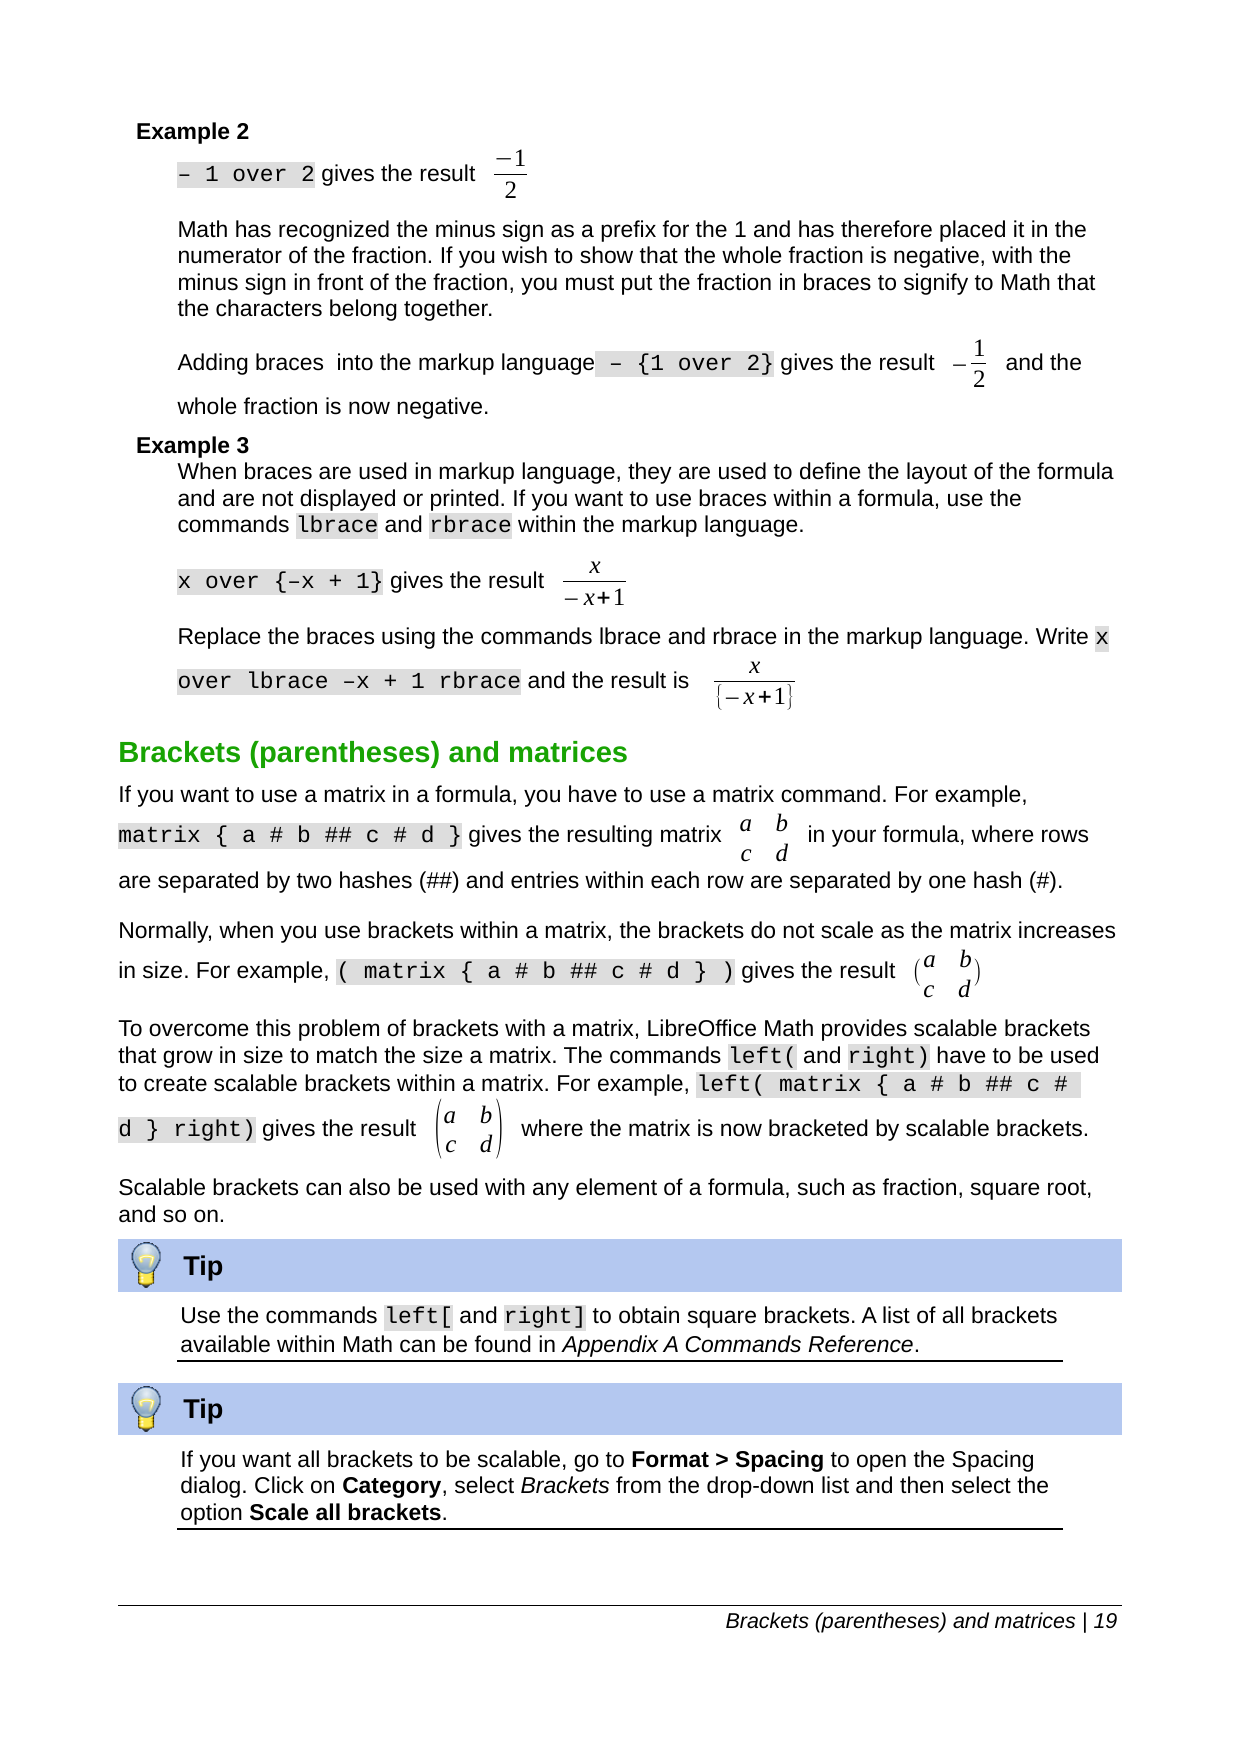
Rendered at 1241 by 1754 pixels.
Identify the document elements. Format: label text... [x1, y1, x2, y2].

subtitle Brackets (parentheses) and matrices [118, 736, 1122, 769]
text When braces are used in markup language, they are used to define the layout of the formula and are not displayed or printed. If you want to use braces within a formula, use the commands lbrace and rbrace within the markup language. [177, 458, 1122, 539]
text Example 3 [136, 432, 1122, 458]
text If you want to use a matrix in a formula, you have to use a matrix command. For example, matrix { a # b ## c # d } gives the resulting matrixin your formula, where rows are separated by two hashes (##) and entries within each row are separated by one hash (#). [118, 781, 1122, 893]
text x over {–x + 1} gives the result [177, 552, 1122, 611]
picture [119, 1384, 170, 1435]
subtitle Tip [118, 1239, 1122, 1292]
text If you want all brackets to be scalable, go to Format > Spacing to open the Spacing dialog. Click on Category, select Brackets from the drop-down list and then select the option Scale all brackets. [177, 1443, 1063, 1528]
text Replace the braces using the commands lbrace and rbrace in the markup language. Write x over lbrace –x + 1 rbrace and the result is [177, 623, 1122, 712]
picture [119, 1240, 170, 1291]
text Example 2 [136, 118, 1122, 144]
text Normally, when you use brackets within a matrix, the brackets do not scale as the matrix increases in size. For example, ( matrix { a # b ## c # d } ) gives the result [118, 917, 1122, 1003]
text – 1 over 2 gives the result [177, 144, 1122, 203]
text Scalable brackets can also be used with any element of a formula, such as fraction, square root, and so on. [118, 1174, 1122, 1227]
subtitle Tip [118, 1383, 1122, 1435]
text Math has recognized the minus sign as a prefix for the 1 and has therefore placed it in the numerator of the fraction. If you wish to show that the whole fraction is negative, with the minus sign in front of the fraction, you must put the fraction in braces to signify to Math that the characters belong together. [177, 216, 1122, 321]
text Use the commands left[ and right] to obtain square brackets. A list of all brackets available within Math can be found in Appendix A Commands Reference. [177, 1299, 1063, 1360]
text To overcome this problem of brackets with a matrix, LibreOffice Math provides scalable brackets that grow in size to match the size a matrix. The commands left( and right) have to be used to create scalable brackets within a matrix. For example, left( matrix { a # b ## c # d } right) gives the resultwhere the matrix is now bracketed by scalable brackets. [118, 1015, 1122, 1162]
text Adding braces into the markup language – {1 over 2} gives the resultand the whole fraction is now negative. [177, 334, 1122, 419]
